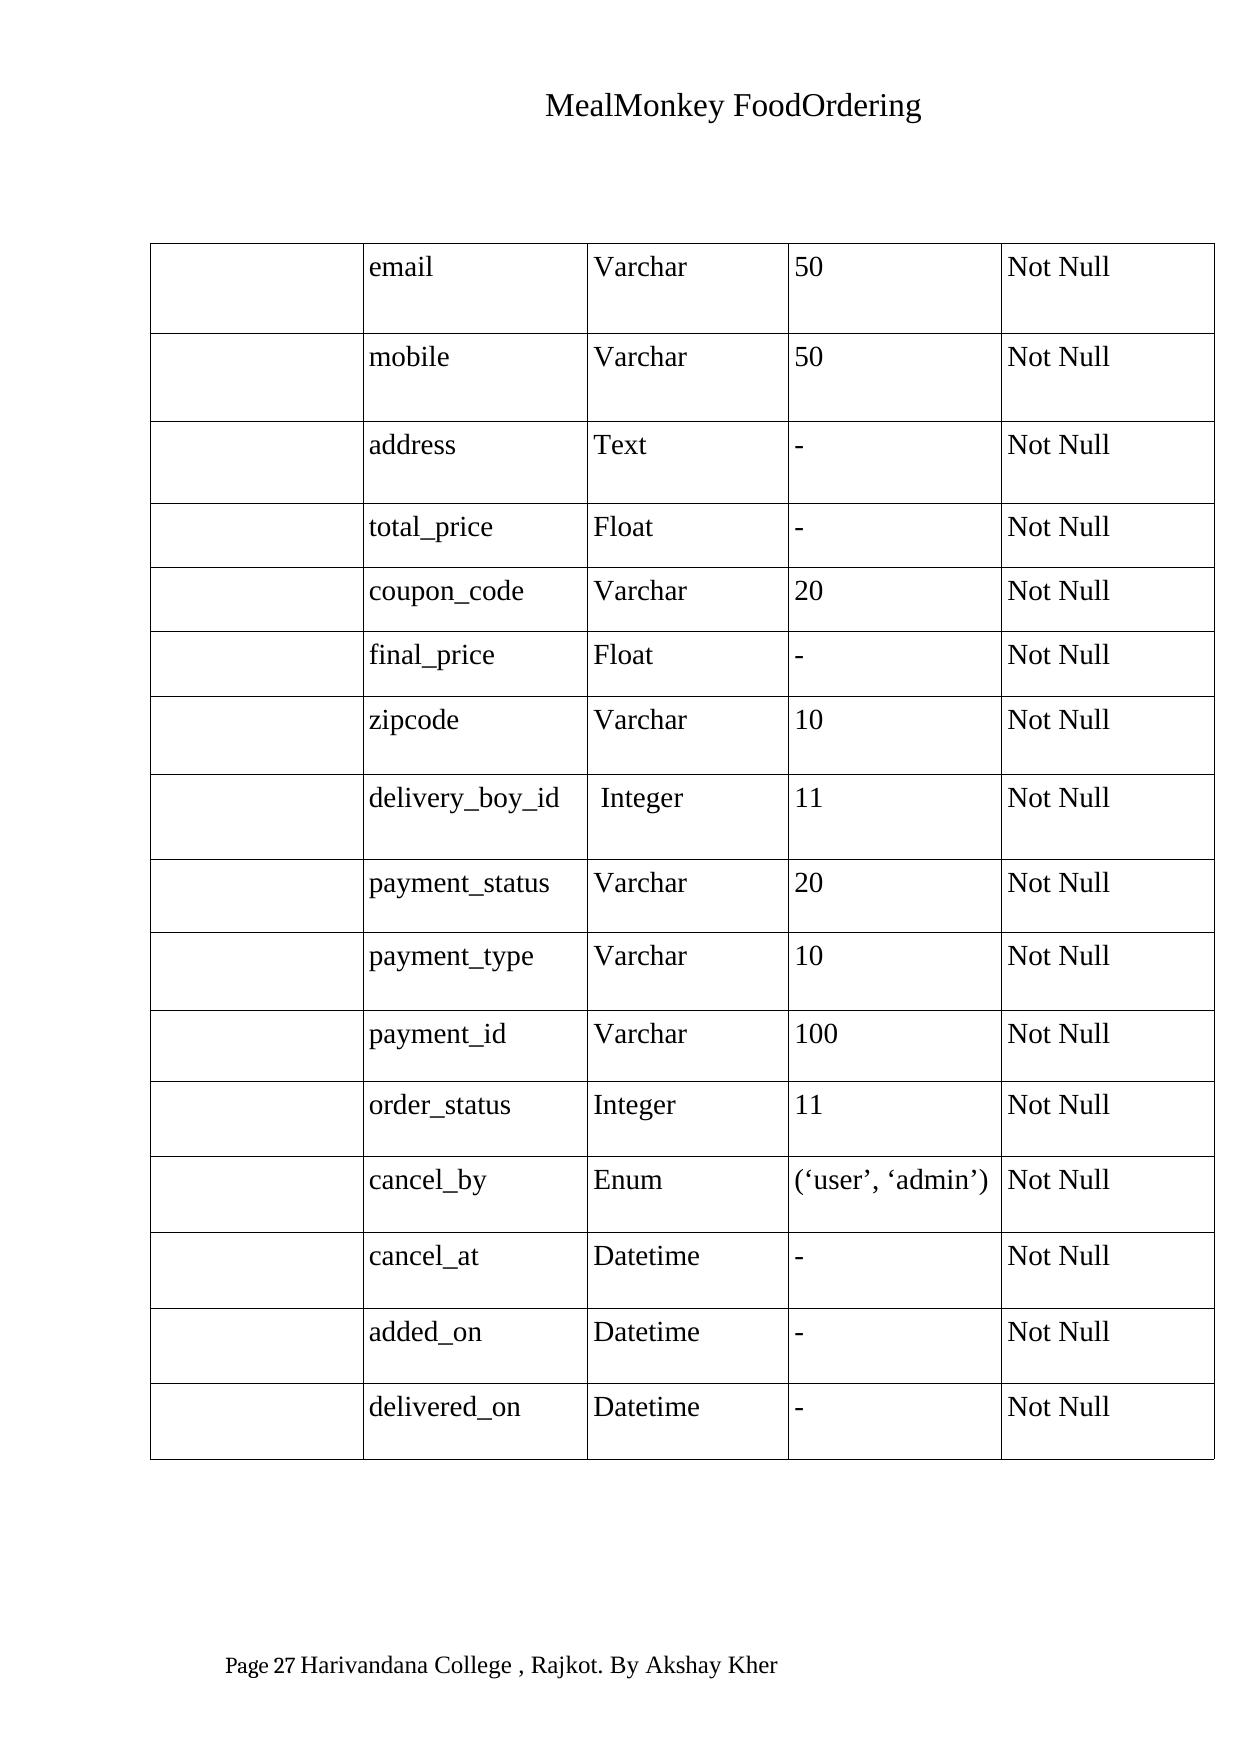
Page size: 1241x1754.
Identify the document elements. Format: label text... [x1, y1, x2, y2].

table_cell Not Null [1002, 933, 1214, 1010]
table_cell Not Null [1002, 504, 1214, 567]
table_cell Integer [588, 775, 788, 859]
table_cell [151, 1384, 363, 1459]
table_cell delivered_on [364, 1384, 587, 1459]
table_cell Text [588, 422, 788, 502]
table_cell (‘user’, ‘admin’) [789, 1157, 1001, 1232]
table_cell payment_id [364, 1011, 587, 1081]
table_cell payment_type [364, 933, 587, 1010]
table_cell 11 [789, 775, 1001, 859]
table_cell Not Null [1002, 1384, 1214, 1459]
table_cell Float [588, 632, 788, 696]
table_cell - [789, 422, 1001, 502]
table_cell Varchar [588, 933, 788, 1010]
table_cell mobile [364, 334, 587, 421]
table_cell [151, 244, 363, 333]
table_cell cancel_at [364, 1233, 587, 1307]
table_cell Varchar [588, 334, 788, 421]
table_cell Datetime [588, 1309, 788, 1383]
table_cell Varchar [588, 697, 788, 774]
table_cell [151, 1082, 363, 1156]
table_cell Datetime [588, 1233, 788, 1307]
table_cell payment_status [364, 860, 587, 932]
table_cell cancel_by [364, 1157, 587, 1232]
table_cell - [789, 1384, 1001, 1459]
table_cell 20 [789, 860, 1001, 932]
table_cell Enum [588, 1157, 788, 1232]
table_cell [151, 632, 363, 696]
table_cell - [789, 1233, 1001, 1307]
table_cell [151, 1309, 363, 1383]
table_cell [151, 697, 363, 774]
table_cell [151, 1011, 363, 1081]
table_cell [151, 775, 363, 859]
table_cell - [789, 1309, 1001, 1383]
table_cell 50 [789, 334, 1001, 421]
table_cell - [789, 632, 1001, 696]
table_cell [151, 334, 363, 421]
table_cell added_on [364, 1309, 587, 1383]
table_cell Varchar [588, 1011, 788, 1081]
table_cell Not Null [1002, 1309, 1214, 1383]
table_cell Not Null [1002, 568, 1214, 631]
table_cell [151, 860, 363, 932]
table_cell Varchar [588, 568, 788, 631]
table_cell Not Null [1002, 244, 1214, 333]
table_cell Integer [588, 1082, 788, 1156]
table_cell Not Null [1002, 775, 1214, 859]
table_cell Not Null [1002, 1157, 1214, 1232]
table_cell 10 [789, 697, 1001, 774]
table_cell Not Null [1002, 860, 1214, 932]
table_cell 11 [789, 1082, 1001, 1156]
table_cell coupon_code [364, 568, 587, 631]
table_cell 20 [789, 568, 1001, 631]
table_cell address [364, 422, 587, 502]
table_cell 100 [789, 1011, 1001, 1081]
table_cell Not Null [1002, 632, 1214, 696]
table_cell Not Null [1002, 1233, 1214, 1307]
table_cell [151, 568, 363, 631]
table_cell Varchar [588, 860, 788, 932]
table_cell Not Null [1002, 422, 1214, 502]
table_cell total_price [364, 504, 587, 567]
table_cell Not Null [1002, 1082, 1214, 1156]
table_cell zipcode [364, 697, 587, 774]
table_cell [151, 1157, 363, 1232]
table_cell order_status [364, 1082, 587, 1156]
table_cell [151, 933, 363, 1010]
table_cell 50 [789, 244, 1001, 333]
table_cell Varchar [588, 244, 788, 333]
table_cell 10 [789, 933, 1001, 1010]
table_cell Not Null [1002, 334, 1214, 421]
table_cell [151, 422, 363, 502]
table_cell Not Null [1002, 697, 1214, 774]
table_cell final_price [364, 632, 587, 696]
table_cell Datetime [588, 1384, 788, 1459]
table_cell [151, 1233, 363, 1307]
table_cell Not Null [1002, 1011, 1214, 1081]
table_cell delivery_boy_id [364, 775, 587, 859]
table_cell - [789, 504, 1001, 567]
table_cell email [364, 244, 587, 333]
table_cell [151, 504, 363, 567]
table_cell Float [588, 504, 788, 567]
